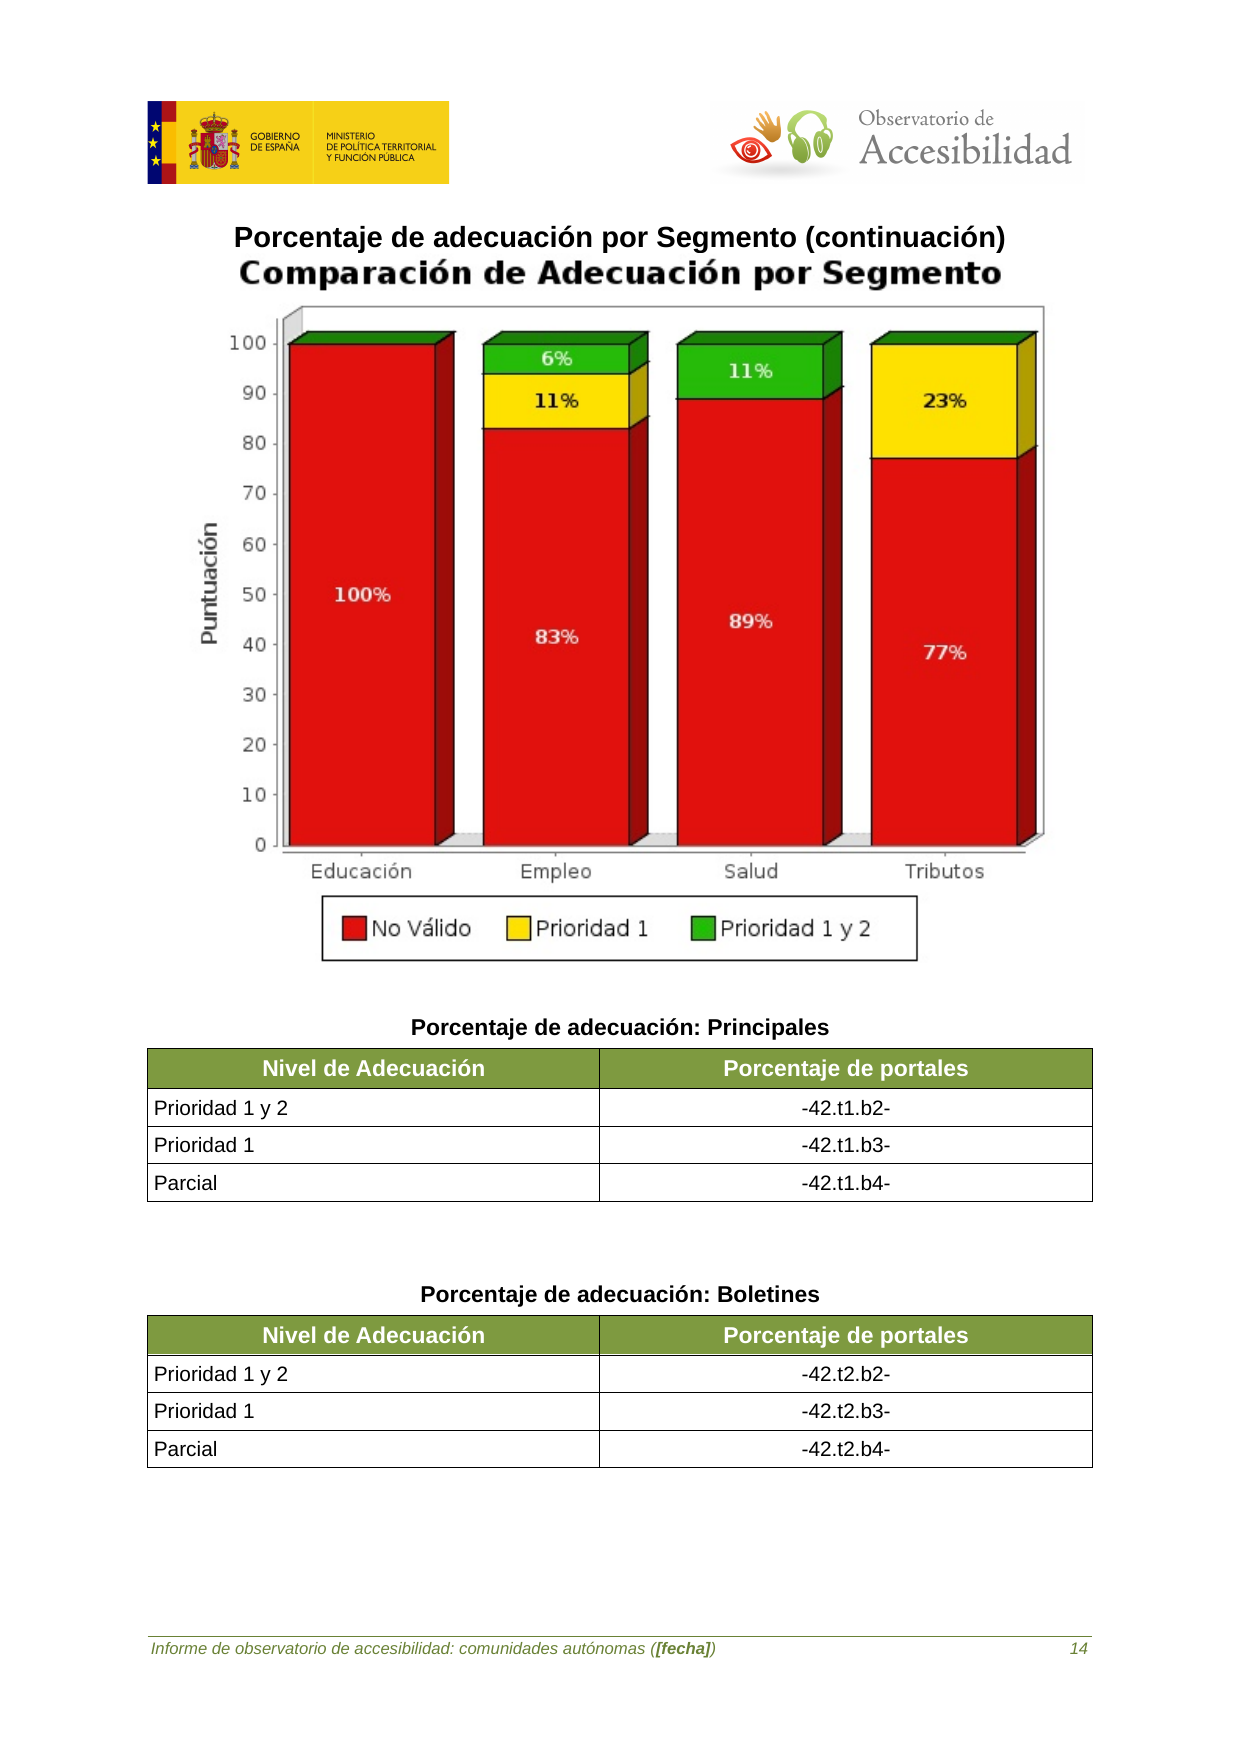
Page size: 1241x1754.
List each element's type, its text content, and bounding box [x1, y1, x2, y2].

text Porcentaje de adecuación: Principales [148, 1014, 1092, 1040]
picture [147, 101, 450, 184]
table_header Porcentaje de portales [600, 1316, 1092, 1354]
picture [710, 101, 1086, 184]
table_header Nivel de Adecuación [148, 1049, 599, 1088]
table_cell -42.t2.b4- [600, 1431, 1092, 1467]
text Porcentaje de adecuación: Boletines [148, 1281, 1092, 1307]
table_cell -42.t1.b2- [600, 1089, 1092, 1126]
table_cell Prioridad 1 [148, 1127, 599, 1163]
picture [178, 253, 1062, 963]
table_cell -42.t2.b2- [600, 1356, 1092, 1392]
table_cell -42.t1.b4- [600, 1164, 1092, 1201]
table_cell Parcial [148, 1431, 599, 1467]
table_header Nivel de Adecuación [148, 1316, 599, 1354]
table_cell Parcial [148, 1164, 599, 1201]
table_cell Prioridad 1 y 2 [148, 1089, 599, 1126]
text Porcentaje de adecuación por Segmento (continuación) [148, 220, 1092, 963]
table_header Porcentaje de portales [600, 1049, 1092, 1088]
table_cell Prioridad 1 y 2 [148, 1356, 599, 1392]
table_cell -42.t2.b3- [600, 1393, 1092, 1429]
table_cell -42.t1.b3- [600, 1127, 1092, 1163]
table_cell Prioridad 1 [148, 1393, 599, 1429]
